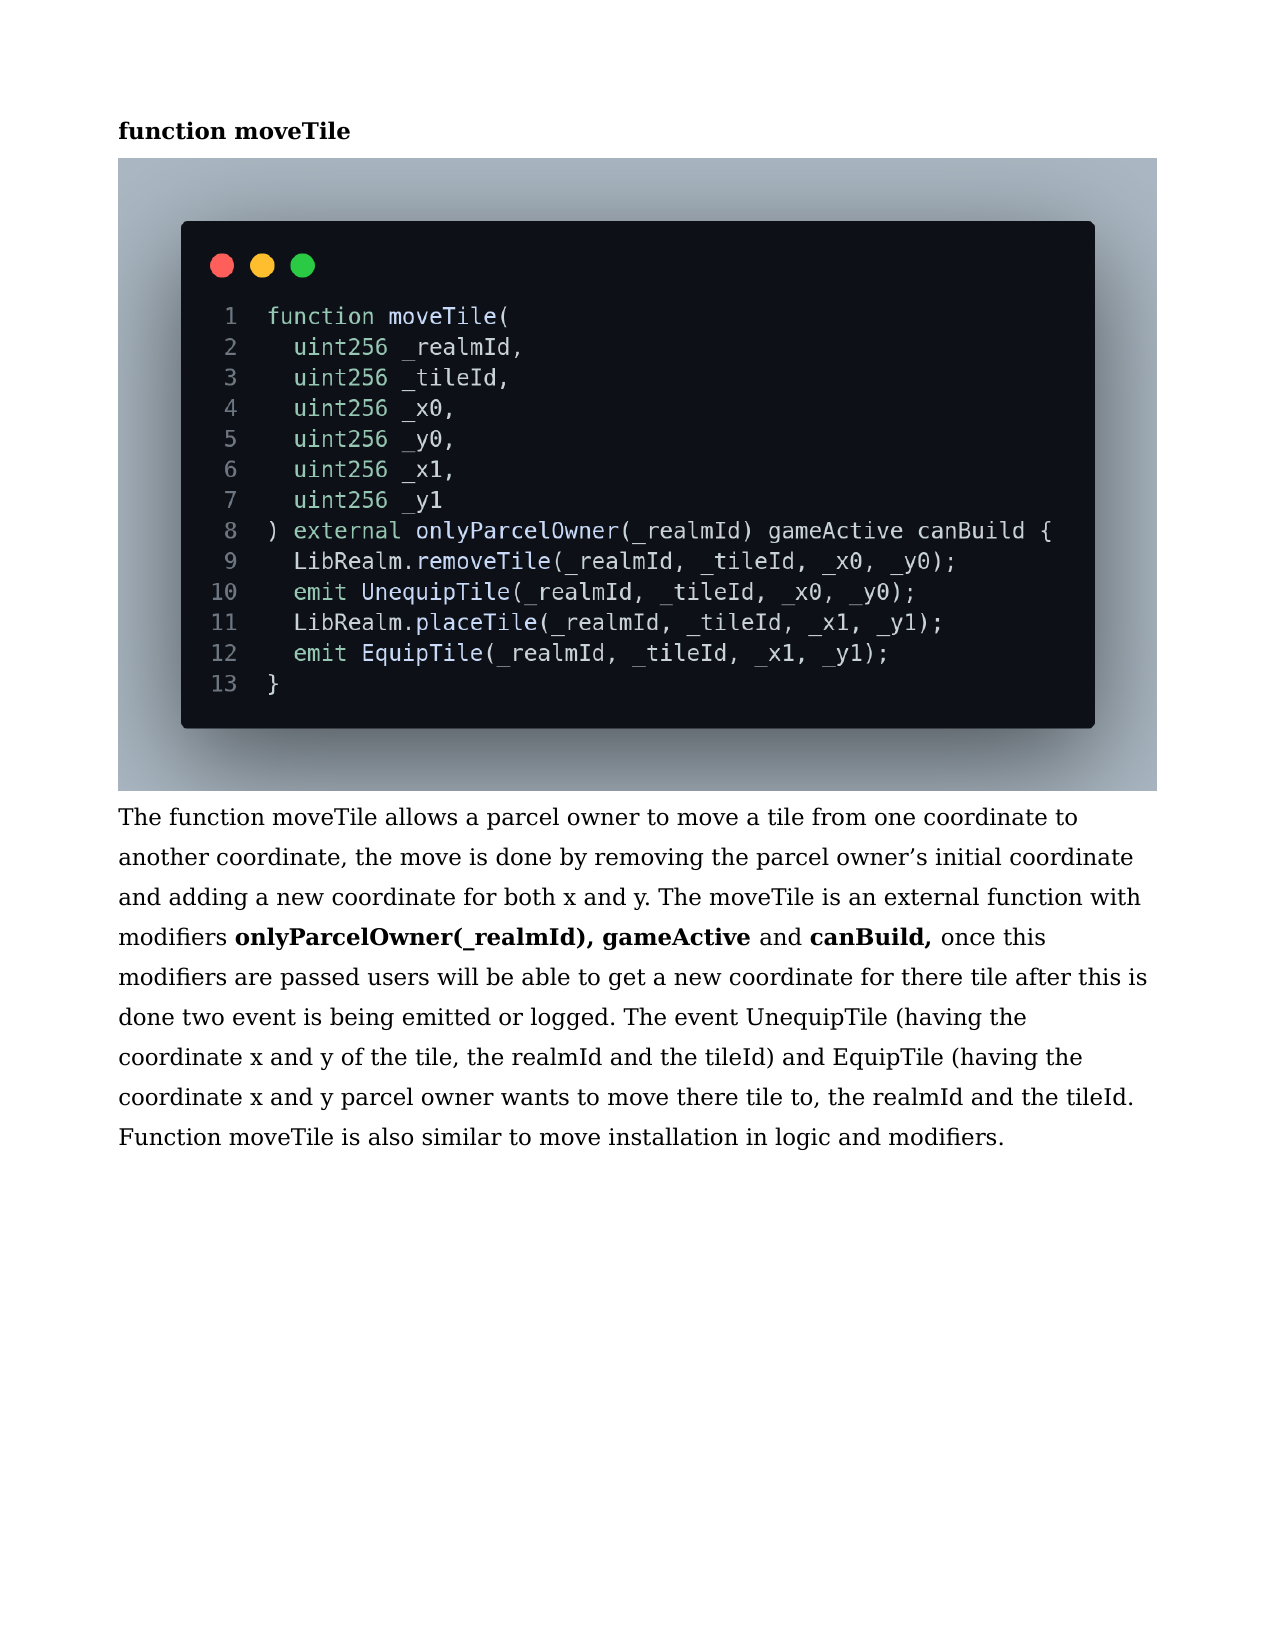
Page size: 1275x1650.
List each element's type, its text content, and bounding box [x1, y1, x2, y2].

picture [118, 158, 1157, 791]
text The function moveTile allows a parcel owner to move a tile from one coordinate to another coordinate, the move is done by removing the parcel owner’s initial coordinate and adding a new coordinate for both x and y. The moveTile is an external function with modifiers onlyParcelOwner(_realmId), gameActive and canBuild, once this modifiers are passed users will be able to get a new coordinate for there tile after this is done two event is being emitted or logged. The event UnequipTile (having the coordinate x and y of the tile, the realmId and the tileId) and EquipTile (having the coordinate x and y parcel owner wants to move there tile to, the realmId and the tileId. Function moveTile is also similar to move installation in logic and modifiers. [118, 791, 1157, 1151]
text function moveTile [118, 118, 1157, 145]
